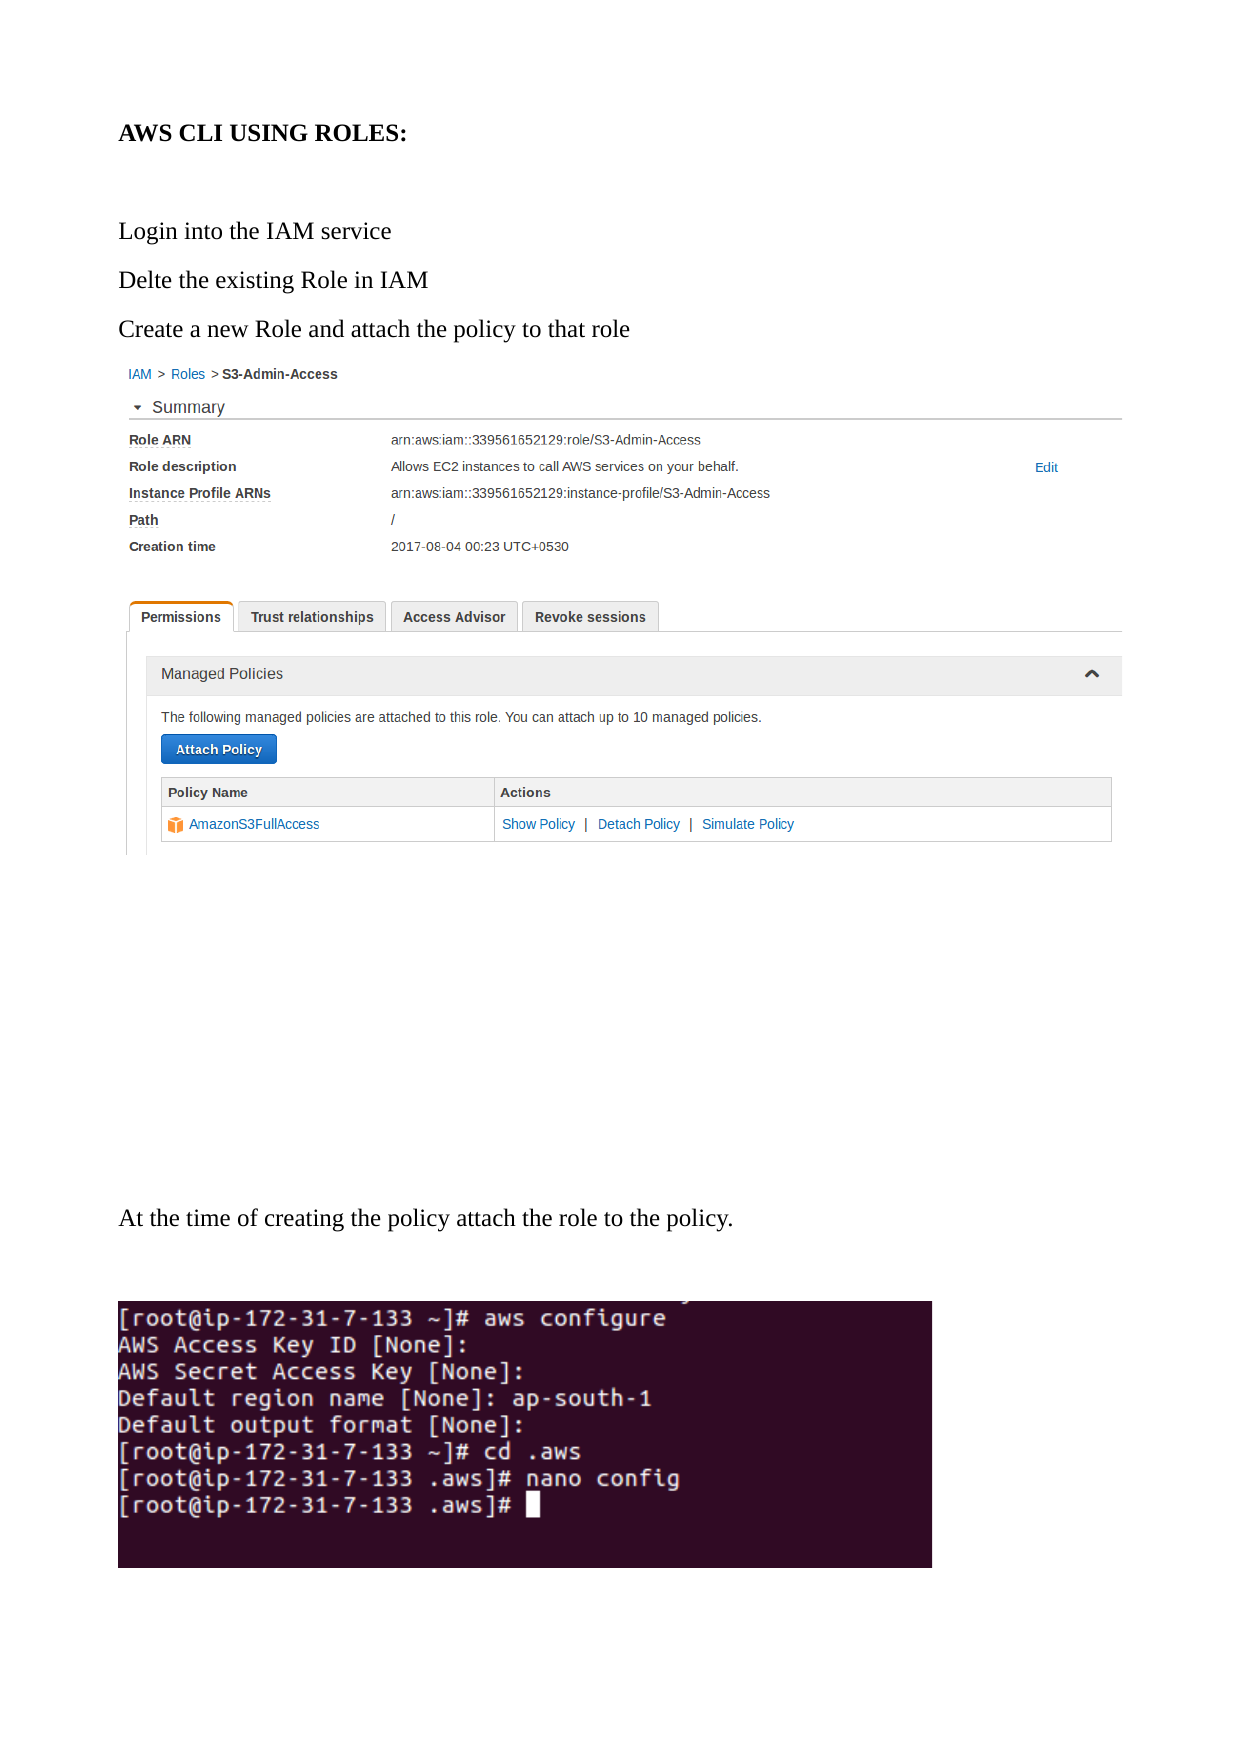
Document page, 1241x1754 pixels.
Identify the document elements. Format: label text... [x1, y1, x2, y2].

text AWS CLI USING ROLES: [118, 118, 1122, 147]
text Delte the existing Role in IAM [118, 265, 1122, 294]
text At the time of creating the policy attach the role to the policy. [118, 1203, 1122, 1232]
text Create a new Role and attach the policy to that role [118, 314, 1122, 343]
picture [118, 363, 1123, 855]
text Login into the IAM service [118, 216, 1122, 245]
picture [118, 1301, 933, 1568]
